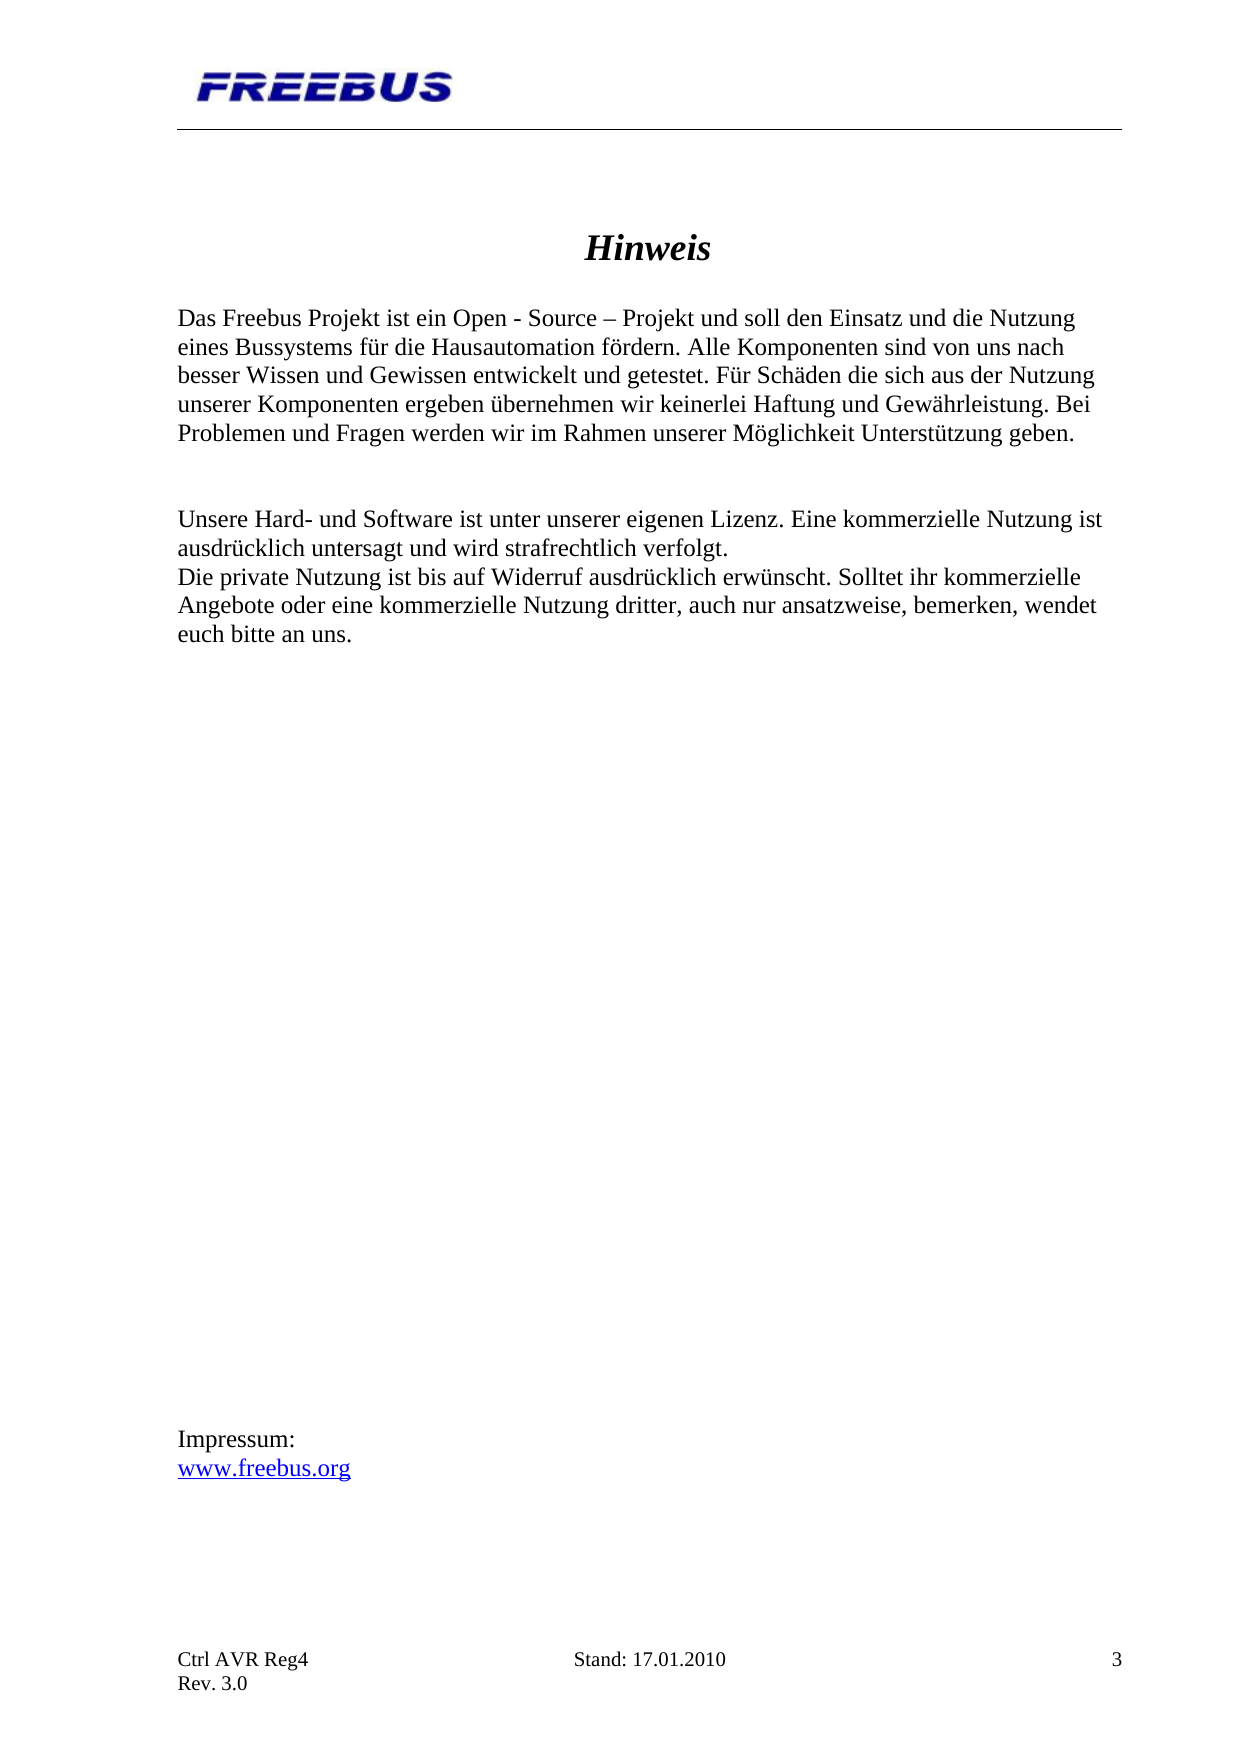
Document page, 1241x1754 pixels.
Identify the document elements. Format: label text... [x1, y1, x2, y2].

title Hinweis [177, 225, 1122, 268]
text Das Freebus Projekt ist ein Open - Source – Projekt und soll den Einsatz und die Nutzung eines Bussystems für die Hausautomation fördern. Alle Komponenten sind von uns nach besser Wissen und Gewissen entwickelt und getestet. Für Schäden die sich aus der Nutzung unserer Komponenten ergeben übernehmen wir keinerlei Haftung und Gewährleistung. Bei Problemen und Fragen werden wir im Rahmen unserer Möglichkeit Unterstützung geben. [177, 303, 1122, 447]
text Die private Nutzung ist bis auf Widerruf ausdrücklich erwünscht. Solltet ihr kommerzielle Angebote oder eine kommerzielle Nutzung dritter, auch nur ansatzweise, bemerken, wendet euch bitte an uns. [177, 562, 1122, 648]
text Unsere Hard- und Software ist unter unserer eigenen Lizenz. Eine kommerzielle Nutzung ist ausdrücklich untersagt und wird strafrechtlich verfolgt. [177, 504, 1122, 562]
text www.freebus.org [177, 1453, 1122, 1482]
picture [193, 68, 453, 104]
text Impressum: [177, 1424, 1122, 1453]
